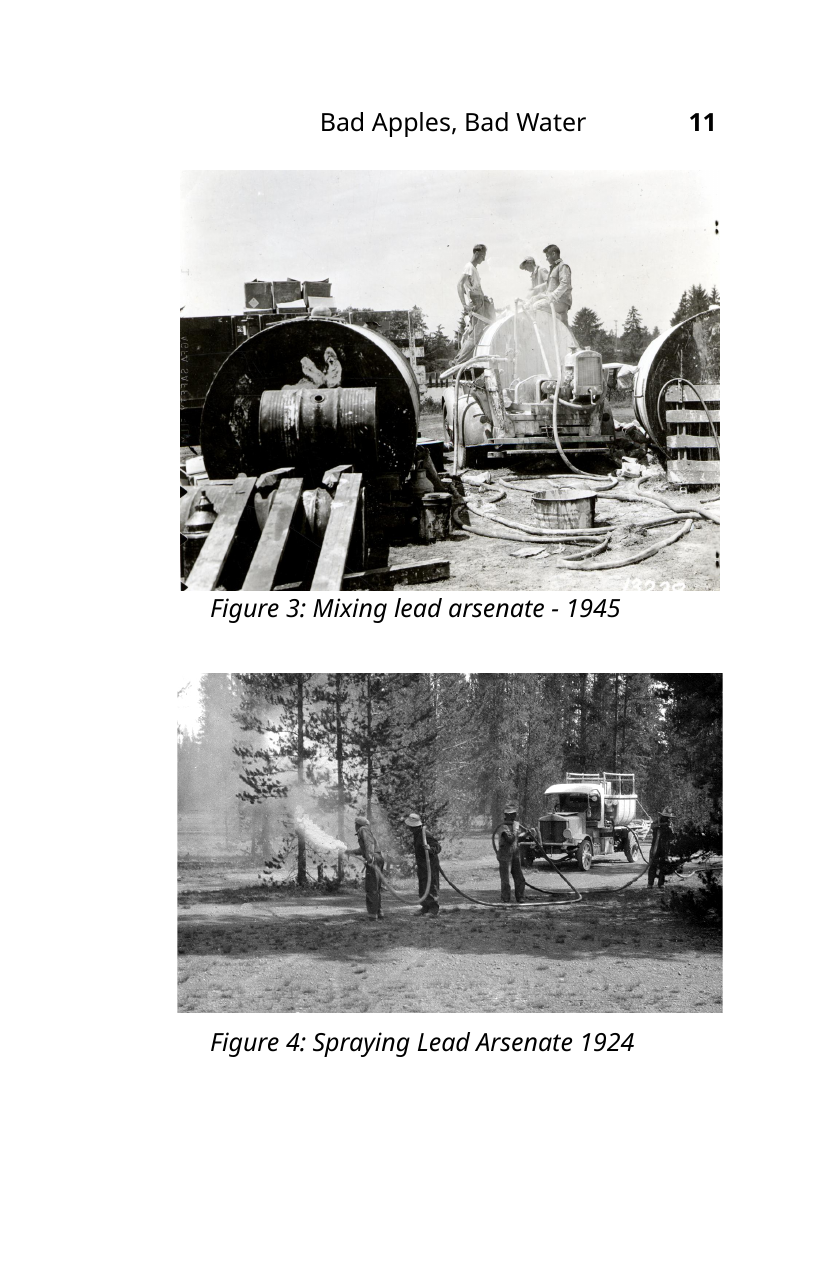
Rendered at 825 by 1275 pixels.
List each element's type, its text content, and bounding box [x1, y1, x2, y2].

text Figure 3: Mixing lead arsenate - 1945 [210, 591, 690, 624]
picture [177, 673, 723, 1013]
picture [180, 170, 720, 591]
text Figure 4: Spraying Lead Arsenate 1924 [210, 1013, 690, 1059]
